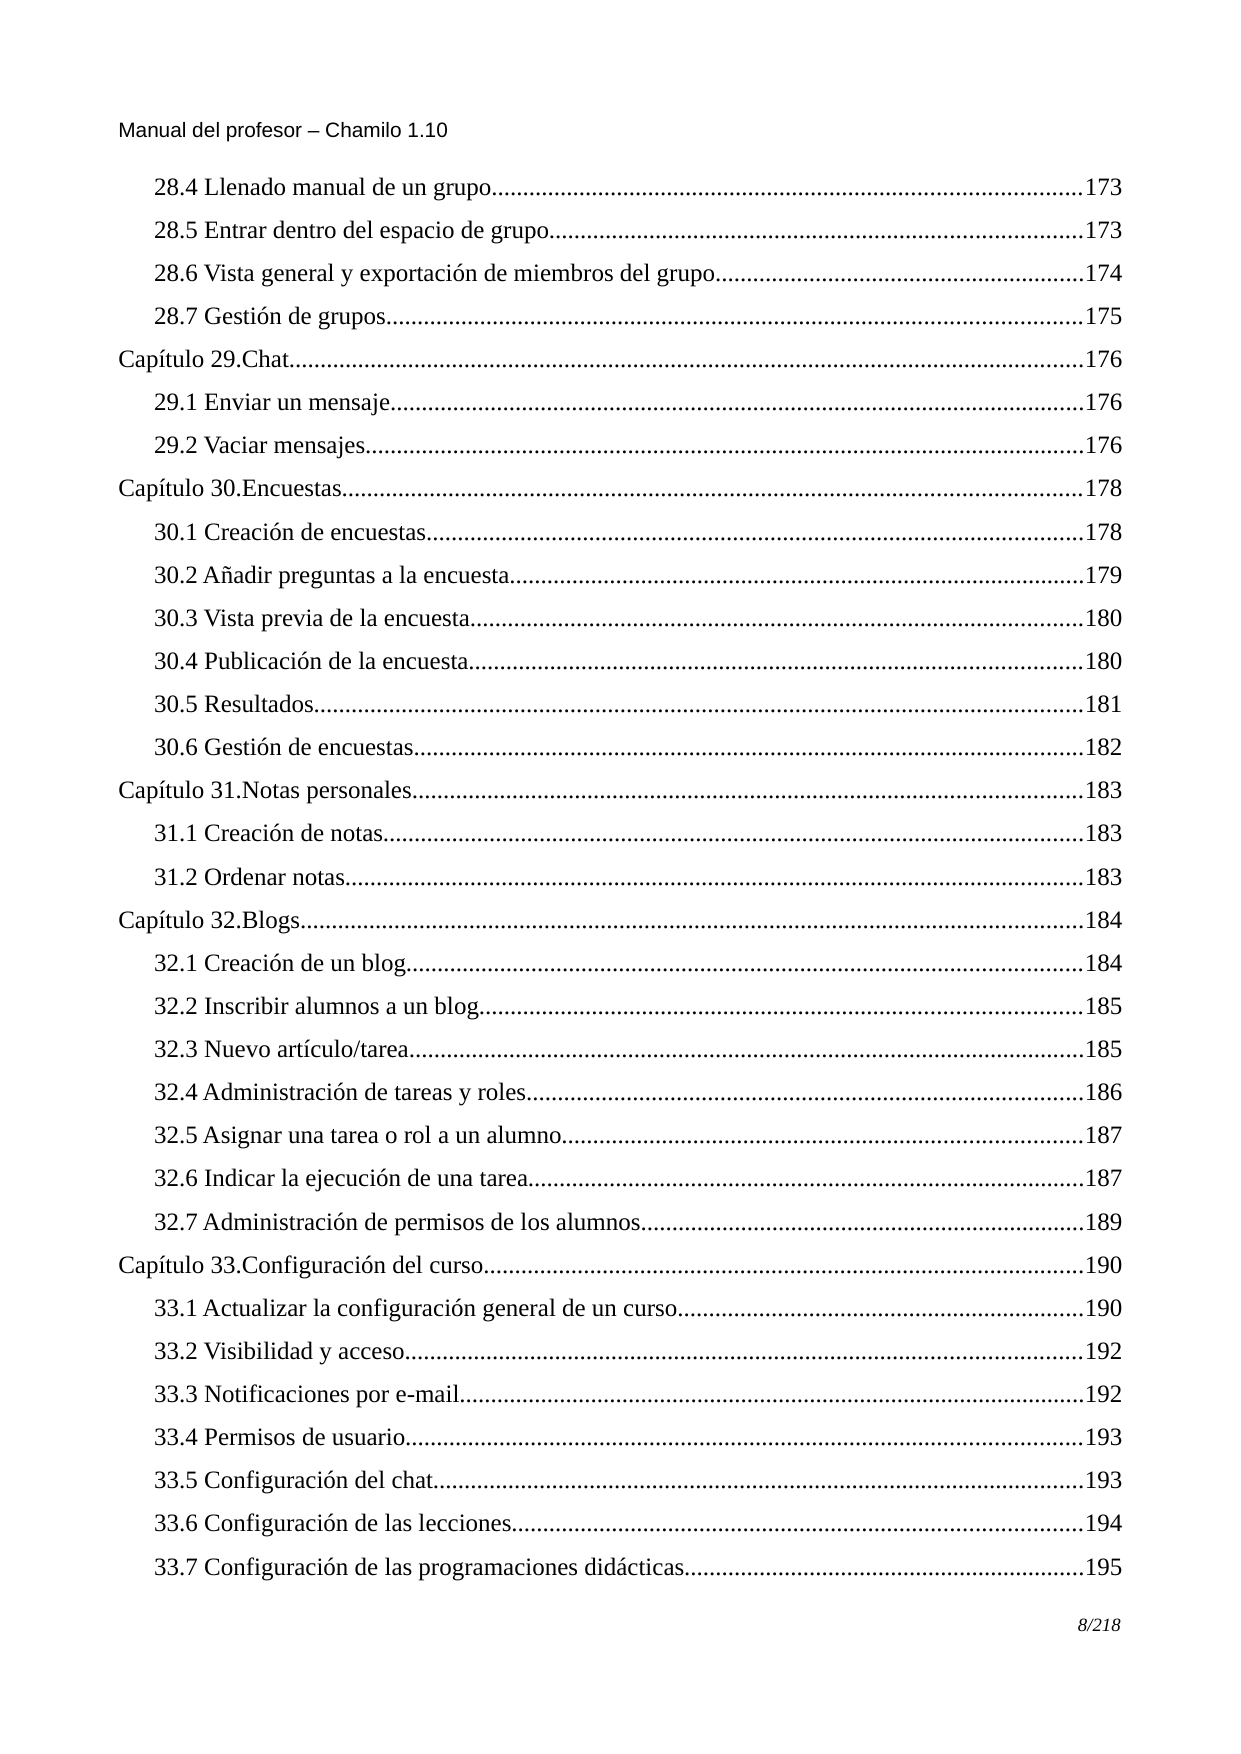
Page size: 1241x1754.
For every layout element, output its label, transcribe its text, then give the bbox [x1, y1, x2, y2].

text 33.3 Notificaciones por e-mail 192 [148, 1379, 1122, 1408]
text Capítulo 29.Chat 176 [118, 344, 1122, 373]
text Capítulo 31.Notas personales 183 [118, 775, 1122, 804]
text 32.5 Asignar una tarea o rol a un alumno 187 [148, 1120, 1122, 1149]
text 31.2 Ordenar notas 183 [148, 862, 1122, 890]
text 29.1 Enviar un mensaje 176 [148, 387, 1122, 416]
text 33.2 Visibilidad y acceso 192 [148, 1336, 1122, 1365]
text 29.2 Vaciar mensajes 176 [148, 430, 1122, 459]
text 30.5 Resultados 181 [148, 689, 1122, 718]
text 32.6 Indicar la ejecución de una tarea 187 [148, 1163, 1122, 1192]
text 32.4 Administración de tareas y roles 186 [148, 1077, 1122, 1106]
text Capítulo 30.Encuestas 178 [118, 473, 1122, 502]
text 33.5 Configuración del chat 193 [148, 1465, 1122, 1494]
text 33.1 Actualizar la configuración general de un curso 190 [148, 1293, 1122, 1322]
text 32.7 Administración de permisos de los alumnos 189 [148, 1207, 1122, 1235]
text 33.4 Permisos de usuario 193 [148, 1422, 1122, 1451]
text 30.6 Gestión de encuestas 182 [148, 732, 1122, 761]
text 31.1 Creación de notas 183 [148, 818, 1122, 847]
text 28.5 Entrar dentro del espacio de grupo 173 [148, 215, 1122, 243]
text 32.1 Creación de un blog 184 [148, 948, 1122, 977]
text 32.3 Nuevo artículo/tarea 185 [148, 1034, 1122, 1063]
text 28.7 Gestión de grupos 175 [148, 301, 1122, 330]
text 30.1 Creación de encuestas 178 [148, 517, 1122, 545]
text 30.2 Añadir preguntas a la encuesta 179 [148, 560, 1122, 588]
text 32.2 Inscribir alumnos a un blog 185 [148, 991, 1122, 1020]
text 33.6 Configuración de las lecciones 194 [148, 1508, 1122, 1537]
text 28.6 Vista general y exportación de miembros del grupo 174 [148, 258, 1122, 287]
text 30.4 Publicación de la encuesta 180 [148, 646, 1122, 675]
text 28.4 Llenado manual de un grupo 173 [148, 172, 1122, 200]
text 30.3 Vista previa de la encuesta 180 [148, 603, 1122, 632]
text 33.7 Configuración de las programaciones didácticas 195 [148, 1552, 1122, 1580]
text Capítulo 32.Blogs 184 [118, 905, 1122, 933]
text Capítulo 33.Configuración del curso 190 [118, 1250, 1122, 1278]
